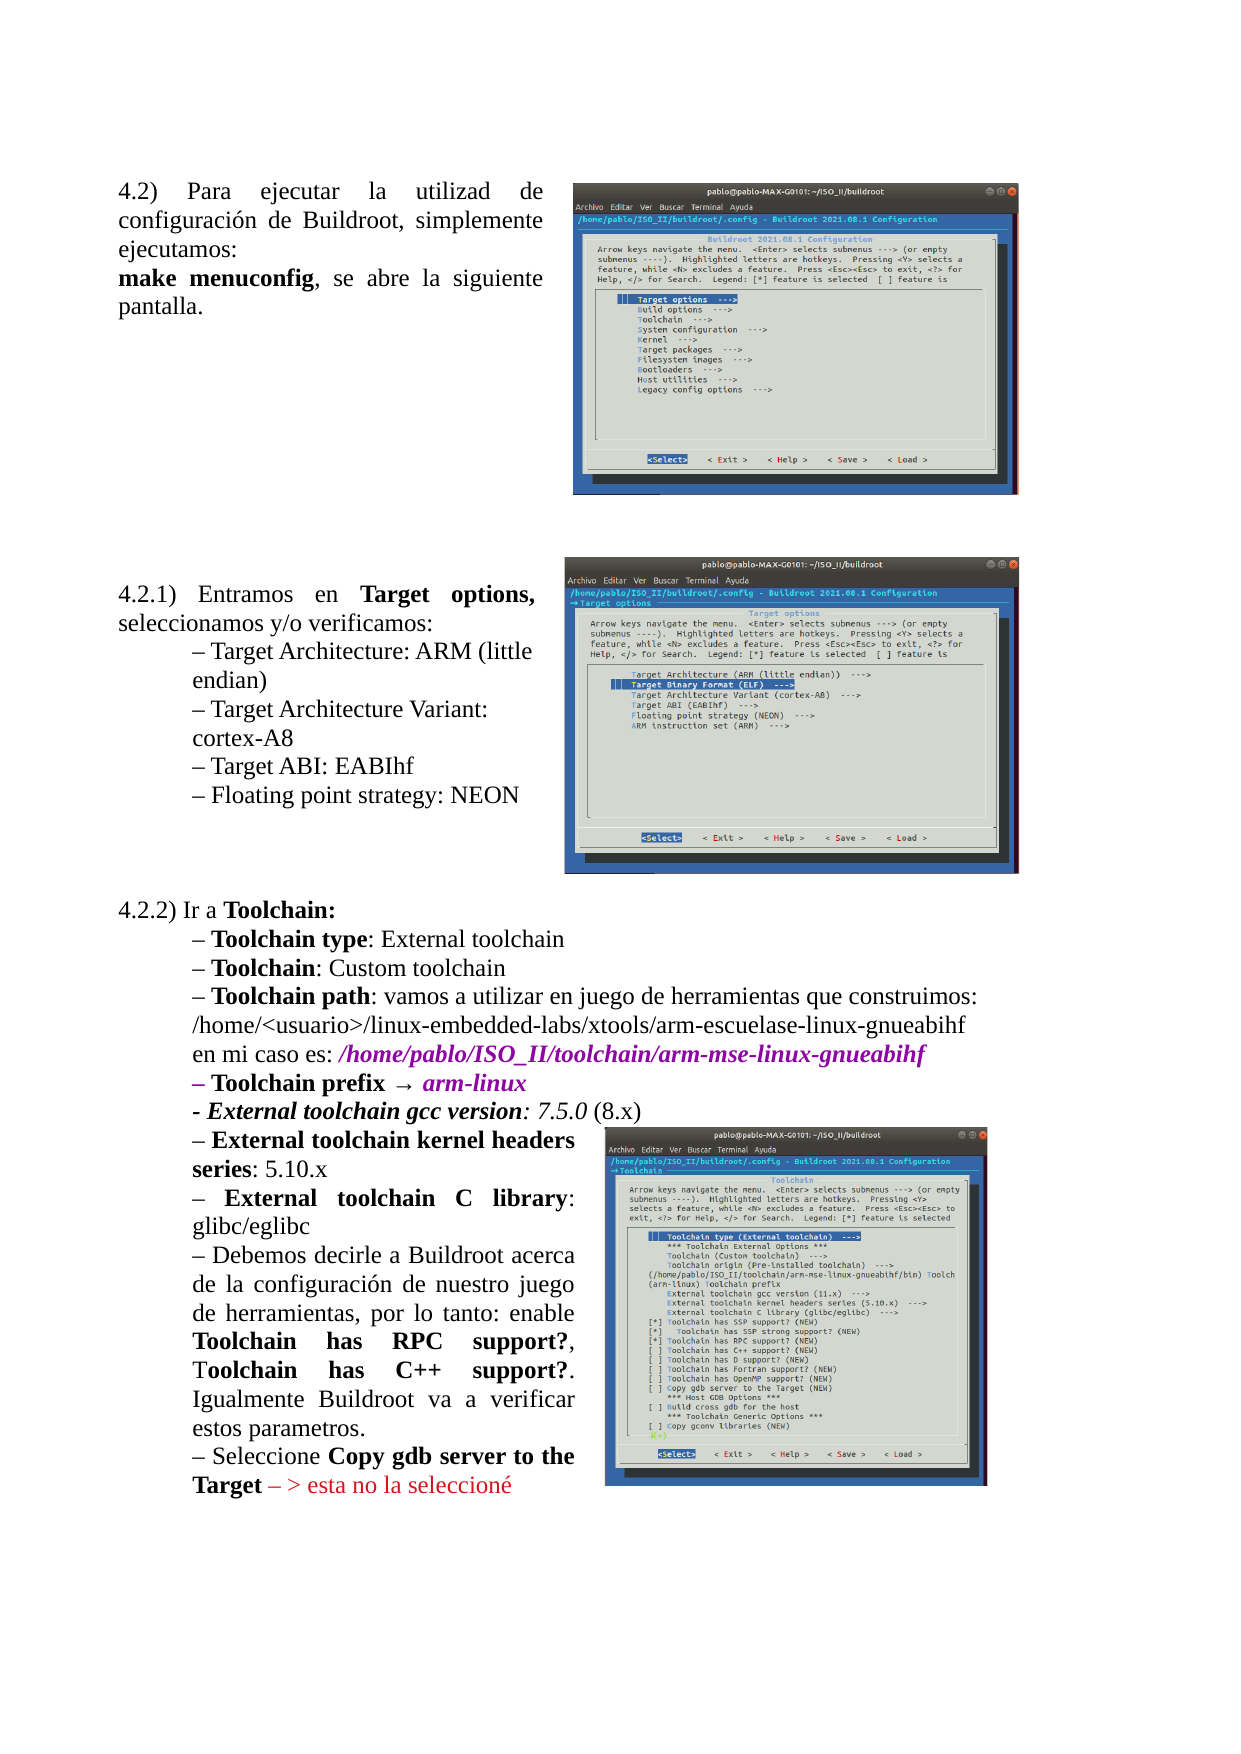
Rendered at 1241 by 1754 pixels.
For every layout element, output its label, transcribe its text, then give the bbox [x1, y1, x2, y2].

picture [573, 183, 1019, 495]
picture [564, 557, 1020, 874]
text [988, 1240, 1122, 1441]
text – Target Architecture Variant: cortex-A8 [192, 694, 564, 751]
text [1020, 780, 1122, 809]
text – Toolchain prefix → arm-linux [192, 1068, 1122, 1096]
text [1020, 751, 1122, 780]
text 4.2.1) Entramos en Target options, seleccionamos y/o verificamos: [118, 579, 564, 636]
text [1019, 263, 1122, 320]
text en mi caso es: /home/pablo/ISO_II/toolchain/arm-mse-linux-gnueabihf [192, 1039, 1122, 1068]
text [988, 1183, 1122, 1240]
text – External toolchain kernel headers series: 5.10.x [192, 1125, 1122, 1183]
text – Seleccione Copy gdb server to the Target – > esta no la seleccioné [192, 1441, 1122, 1499]
text 4.2.2) Ir a Toolchain: [118, 895, 1122, 924]
text [1020, 694, 1122, 751]
text /home/<usuario>/linux-embedded-labs/xtools/arm-escuelase-linux-gnueabihf [192, 1010, 1122, 1039]
text [1020, 636, 1122, 694]
text – Toolchain: Custom toolchain [192, 953, 1122, 981]
text make menuconfig, se abre la siguiente pantalla. [118, 263, 573, 320]
text – Debemos decirle a Buildroot acerca de la configuración de nuestro juego de herramientas, por lo tanto: enable Toolchain has RPC support?, Toolchain has C++ support?. Igualmente Buildroot va a verificar estos parametros. [192, 1240, 604, 1441]
text [1020, 579, 1122, 636]
text – Target ABI: EABIhf [192, 751, 564, 780]
text 4.2) Para ejecutar la utilizad de configuración de Buildroot, simplemente ejecutamos: [118, 176, 1122, 263]
text – External toolchain C library: glibc/eglibc [192, 1183, 604, 1240]
text – Toolchain type: External toolchain [192, 924, 1122, 953]
text - External toolchain gcc version: 7.5.0 (8.x) [192, 1096, 1122, 1125]
picture [604, 1127, 988, 1486]
text – Floating point strategy: NEON [192, 780, 564, 809]
text – Toolchain path: vamos a utilizar en juego de herramientas que construimos: [192, 981, 1122, 1010]
text – Target Architecture: ARM (little endian) [192, 636, 564, 694]
